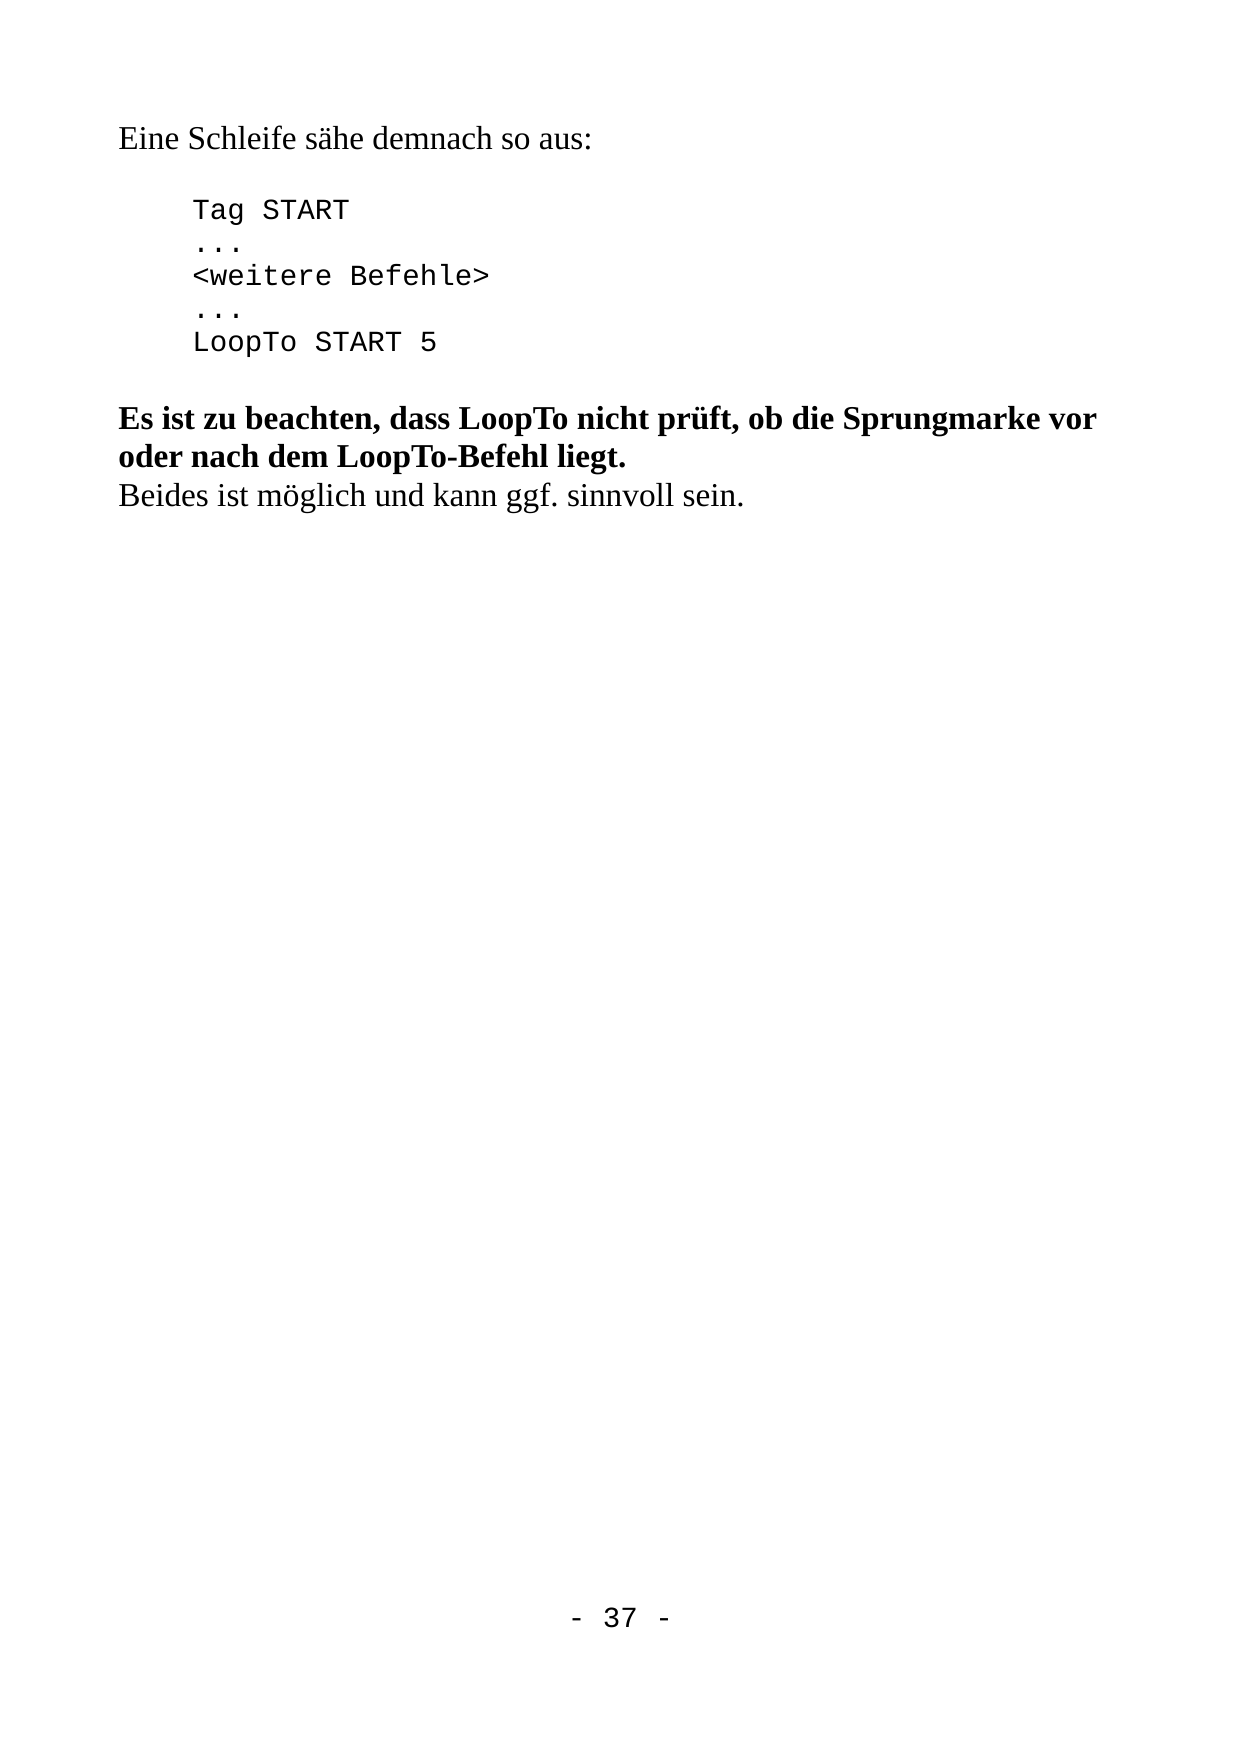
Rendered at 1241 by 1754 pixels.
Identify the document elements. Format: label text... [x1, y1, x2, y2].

text Eine Schleife sähe demnach so aus: [118, 118, 1122, 156]
text LoopTo START 5 [118, 327, 1122, 360]
text <weitere Befehle> [118, 261, 1122, 294]
text ... [118, 294, 1122, 327]
text Es ist zu beachten, dass LoopTo nicht prüft, ob die Sprungmarke vor oder nach dem LoopTo-Befehl liegt. [118, 398, 1122, 475]
text Beides ist möglich und kann ggf. sinnvoll sein. [118, 475, 1122, 513]
text Tag START [118, 195, 1122, 228]
text ... [118, 228, 1122, 261]
